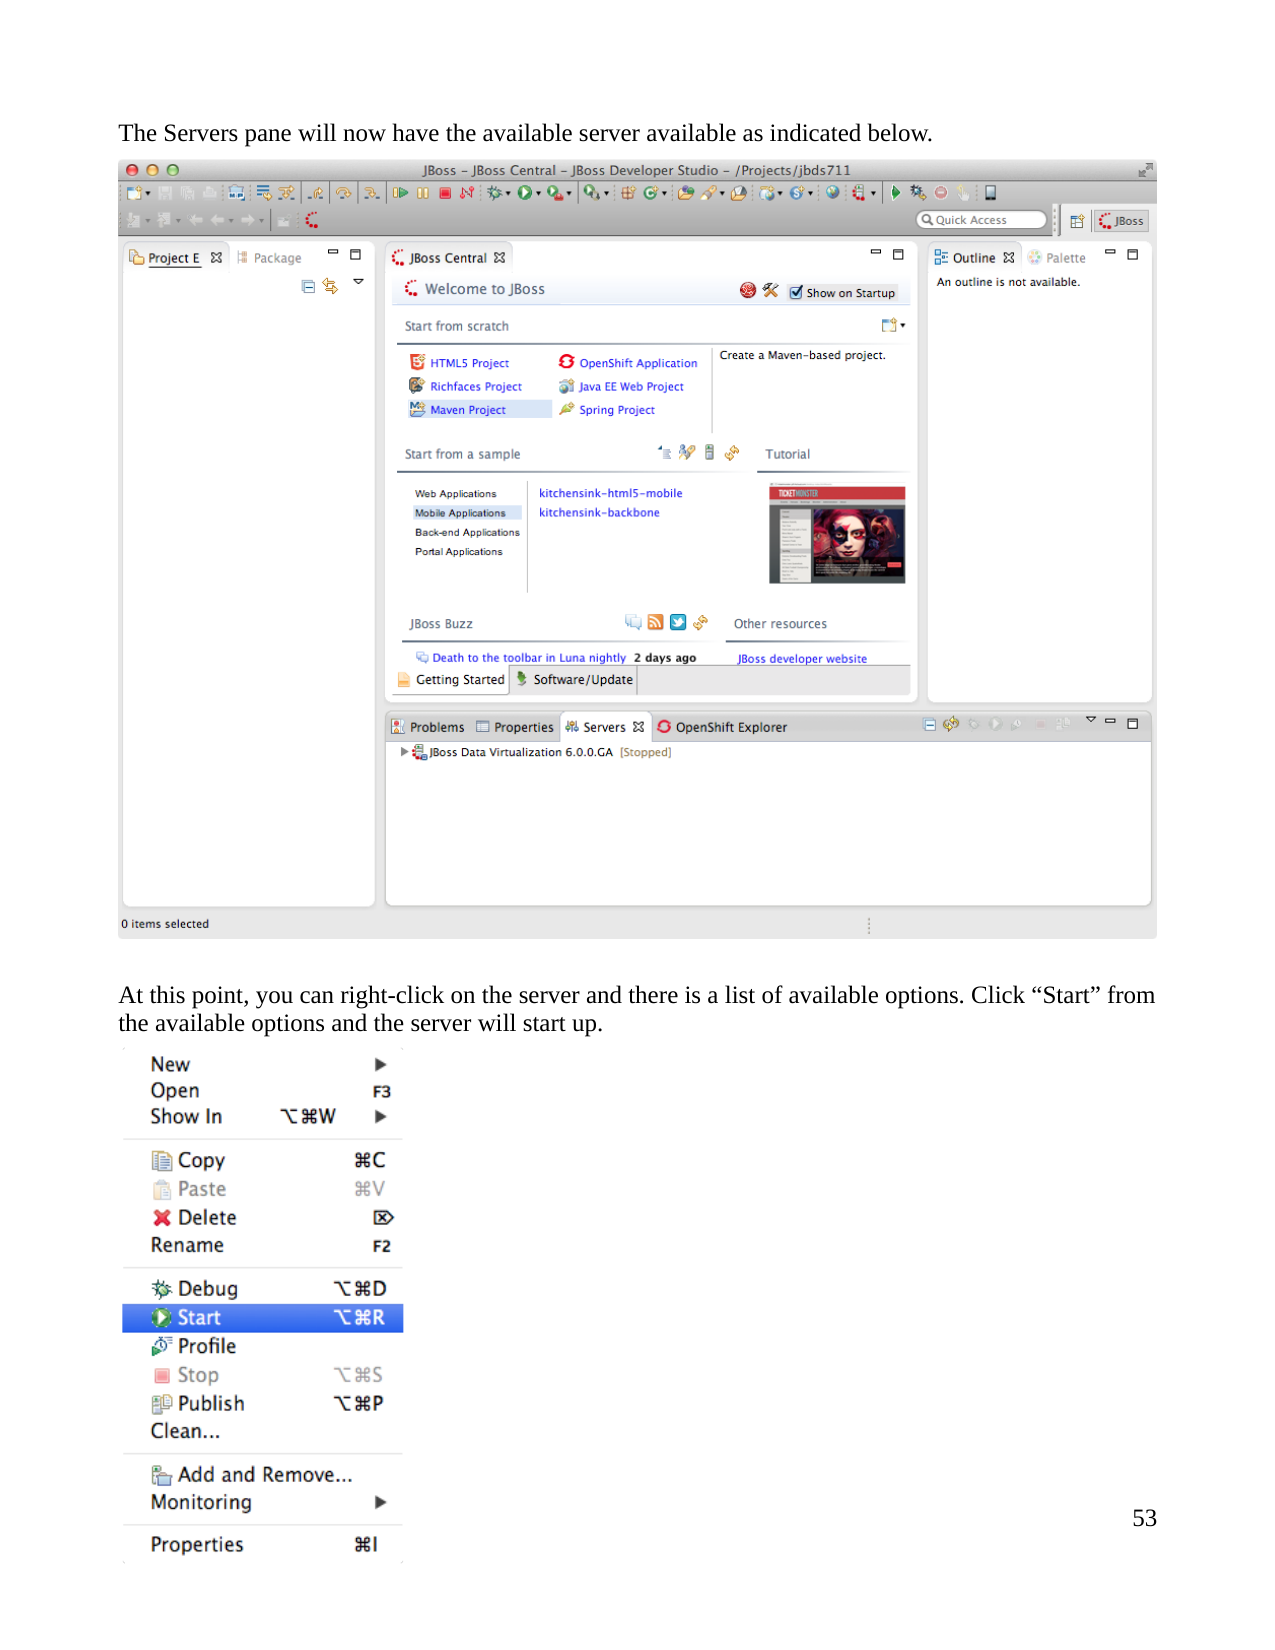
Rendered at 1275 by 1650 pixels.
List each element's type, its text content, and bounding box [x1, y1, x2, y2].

picture [118, 159, 1157, 939]
text The Servers pane will now have the available server available as indicated below. [118, 118, 1157, 147]
text At this point, you can right-click on the server and there is a list of available options. Click “Start” from the available options and the server will start up. [118, 980, 1157, 1037]
picture [122, 1047, 404, 1564]
